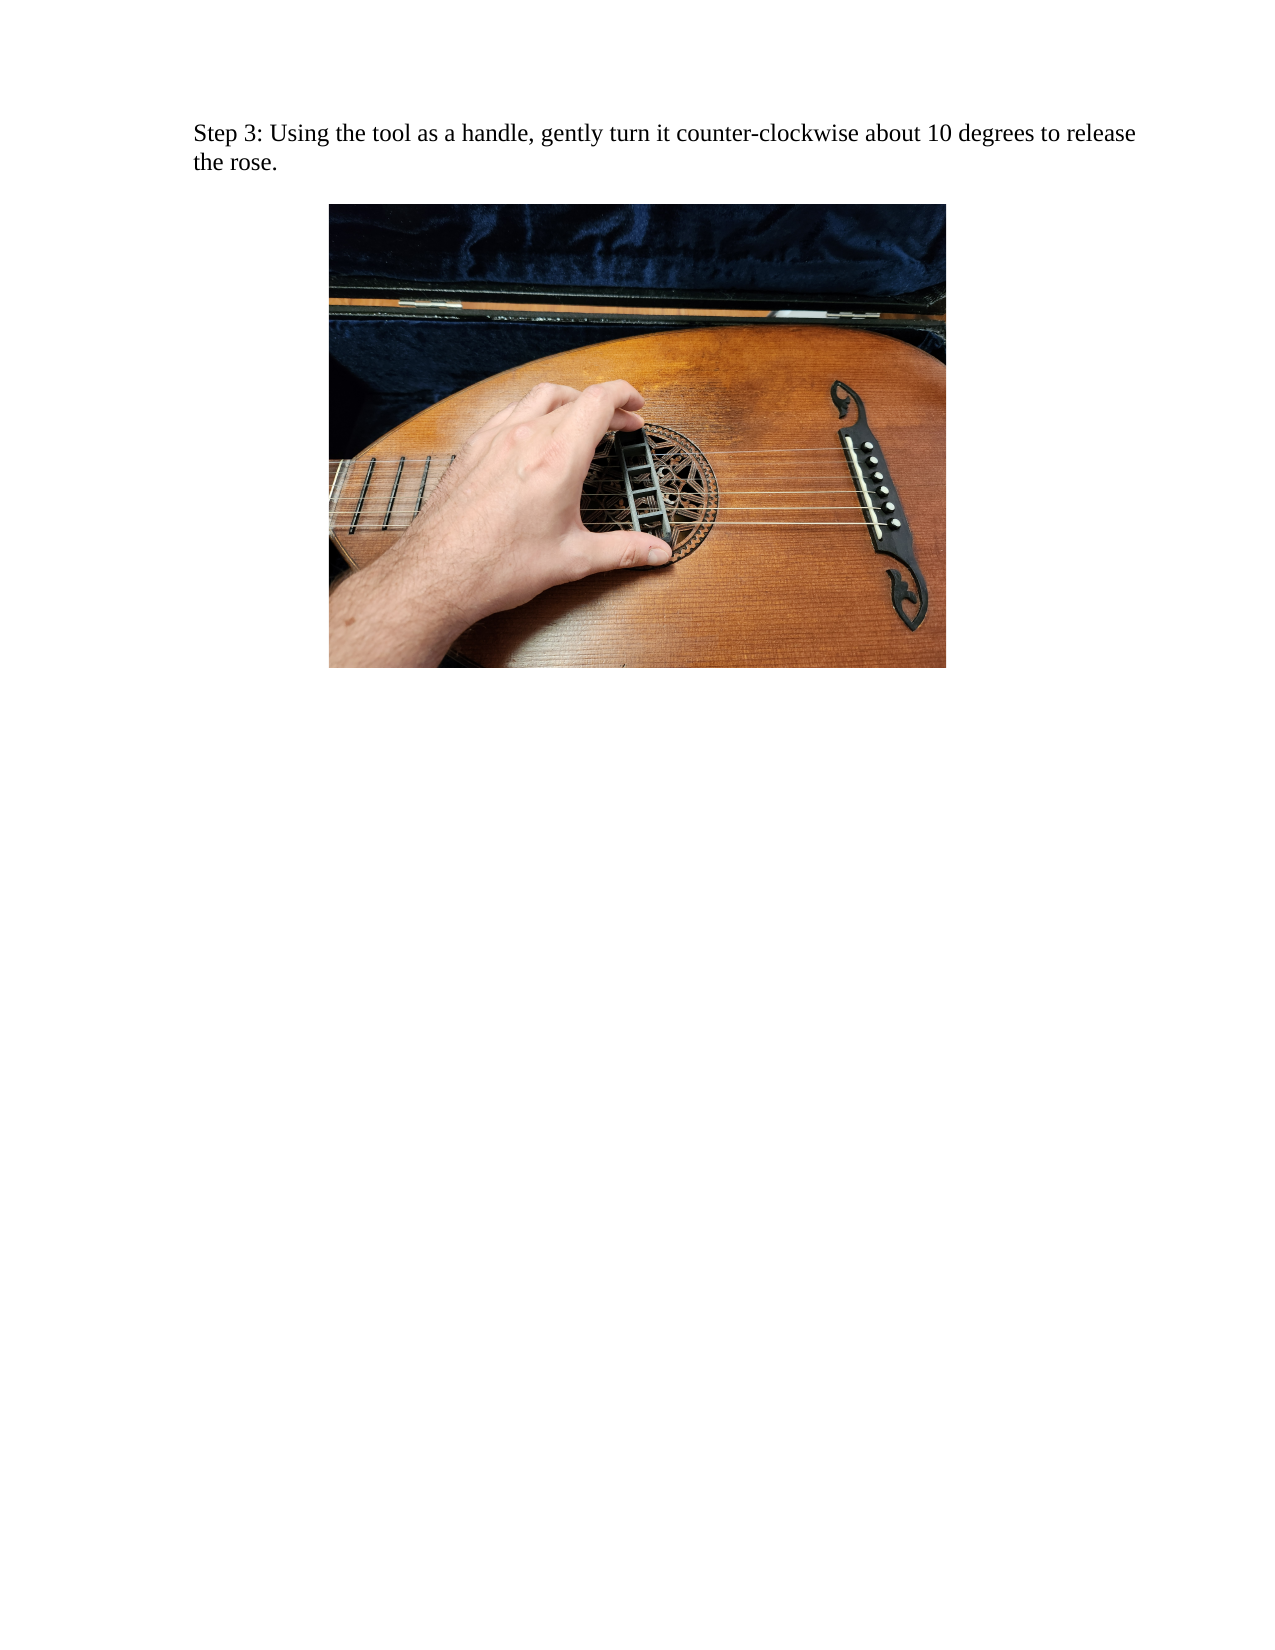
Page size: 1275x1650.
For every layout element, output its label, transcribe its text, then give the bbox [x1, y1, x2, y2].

picture [328, 204, 947, 668]
text Step 3: Using the tool as a handle, gently turn it counter-clockwise about 10 degrees to release the rose. [193, 118, 1157, 176]
